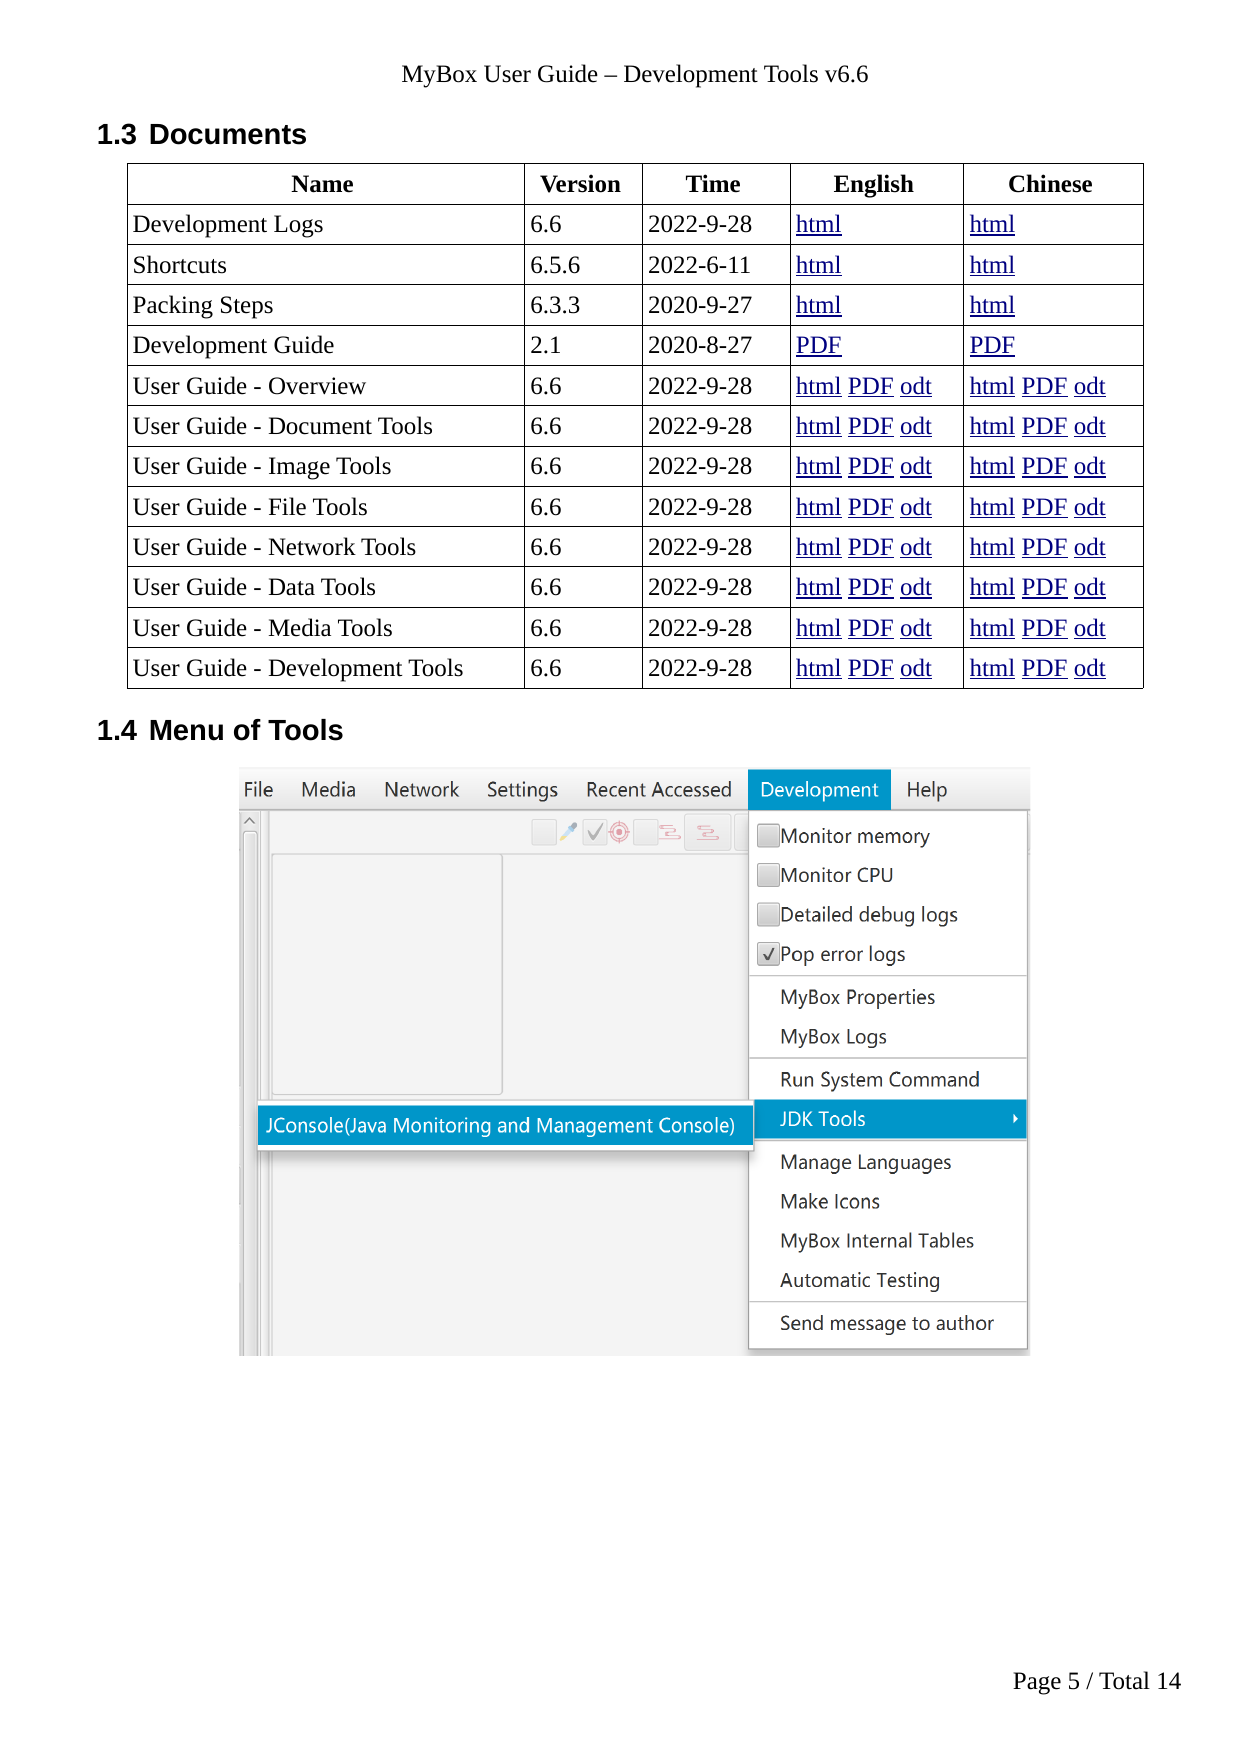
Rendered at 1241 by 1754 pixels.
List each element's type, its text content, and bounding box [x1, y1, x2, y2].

table_cell Development Guide [128, 326, 524, 365]
table_cell 2020-9-27 [643, 285, 790, 324]
table_cell 6.6 [525, 447, 642, 486]
table_cell html PDF odt [791, 608, 963, 647]
table_cell 6.3.3 [525, 285, 642, 324]
table_cell 6.6 [525, 205, 642, 244]
table_cell html PDF odt [964, 527, 1143, 566]
table_cell User Guide - Network Tools [128, 527, 524, 566]
table_cell Packing Steps [128, 285, 524, 324]
table_header Version [525, 164, 642, 204]
subtitle Documents [88, 117, 1181, 151]
table_cell html PDF odt [791, 648, 963, 687]
table_cell Development Logs [128, 205, 524, 244]
table_cell 2022-6-11 [643, 245, 790, 284]
table_cell html PDF odt [964, 447, 1143, 486]
table_cell 6.5.6 [525, 245, 642, 284]
table_cell 2022-9-28 [643, 447, 790, 486]
table_cell html PDF odt [964, 406, 1143, 446]
table_cell PDF [964, 326, 1143, 365]
table_cell 2022-9-28 [643, 527, 790, 566]
table_cell html PDF odt [964, 567, 1143, 607]
table_cell html PDF odt [791, 567, 963, 607]
table_cell 6.6 [525, 366, 642, 405]
table_cell 2022-9-28 [643, 608, 790, 647]
table_cell Shortcuts [128, 245, 524, 284]
table_cell html PDF odt [791, 366, 963, 405]
table_cell 2022-9-28 [643, 648, 790, 687]
table_cell html PDF odt [791, 406, 963, 446]
table_header Time [643, 164, 790, 204]
table_cell 6.6 [525, 648, 642, 687]
table_cell 2022-9-28 [643, 406, 790, 446]
table_cell html [964, 205, 1143, 244]
table_cell User Guide - Development Tools [128, 648, 524, 687]
table_cell html [791, 205, 963, 244]
table_cell html PDF odt [791, 447, 963, 486]
table_cell User Guide - Media Tools [128, 608, 524, 647]
table_cell 6.6 [525, 487, 642, 526]
table_cell User Guide - Overview [128, 366, 524, 405]
table_cell 6.6 [525, 608, 642, 647]
table_cell User Guide - Data Tools [128, 567, 524, 607]
table_cell User Guide - Image Tools [128, 447, 524, 486]
picture [238, 758, 1031, 1356]
table_cell 2.1 [525, 326, 642, 365]
table_cell 6.6 [525, 406, 642, 446]
table_cell 6.6 [525, 567, 642, 607]
table_header English [791, 164, 963, 204]
table_cell html PDF odt [964, 608, 1143, 647]
table_cell 6.6 [525, 527, 642, 566]
table_header Chinese [964, 164, 1143, 204]
table_cell html [964, 245, 1143, 284]
table_cell html PDF odt [964, 366, 1143, 405]
table_cell html [791, 245, 963, 284]
table_cell 2020-8-27 [643, 326, 790, 365]
subtitle Menu of Tools [88, 712, 1181, 746]
table_cell 2022-9-28 [643, 205, 790, 244]
table_cell html PDF odt [791, 527, 963, 566]
table_cell html PDF odt [964, 487, 1143, 526]
table_header Name [128, 164, 524, 204]
table_cell html [964, 285, 1143, 324]
table_cell PDF [791, 326, 963, 365]
table_cell html PDF odt [791, 487, 963, 526]
table_cell html PDF odt [964, 648, 1143, 687]
table_cell 2022-9-28 [643, 567, 790, 607]
table_cell User Guide - File Tools [128, 487, 524, 526]
table_cell 2022-9-28 [643, 487, 790, 526]
table_cell User Guide - Document Tools [128, 406, 524, 446]
table_cell 2022-9-28 [643, 366, 790, 405]
table_cell html [791, 285, 963, 324]
